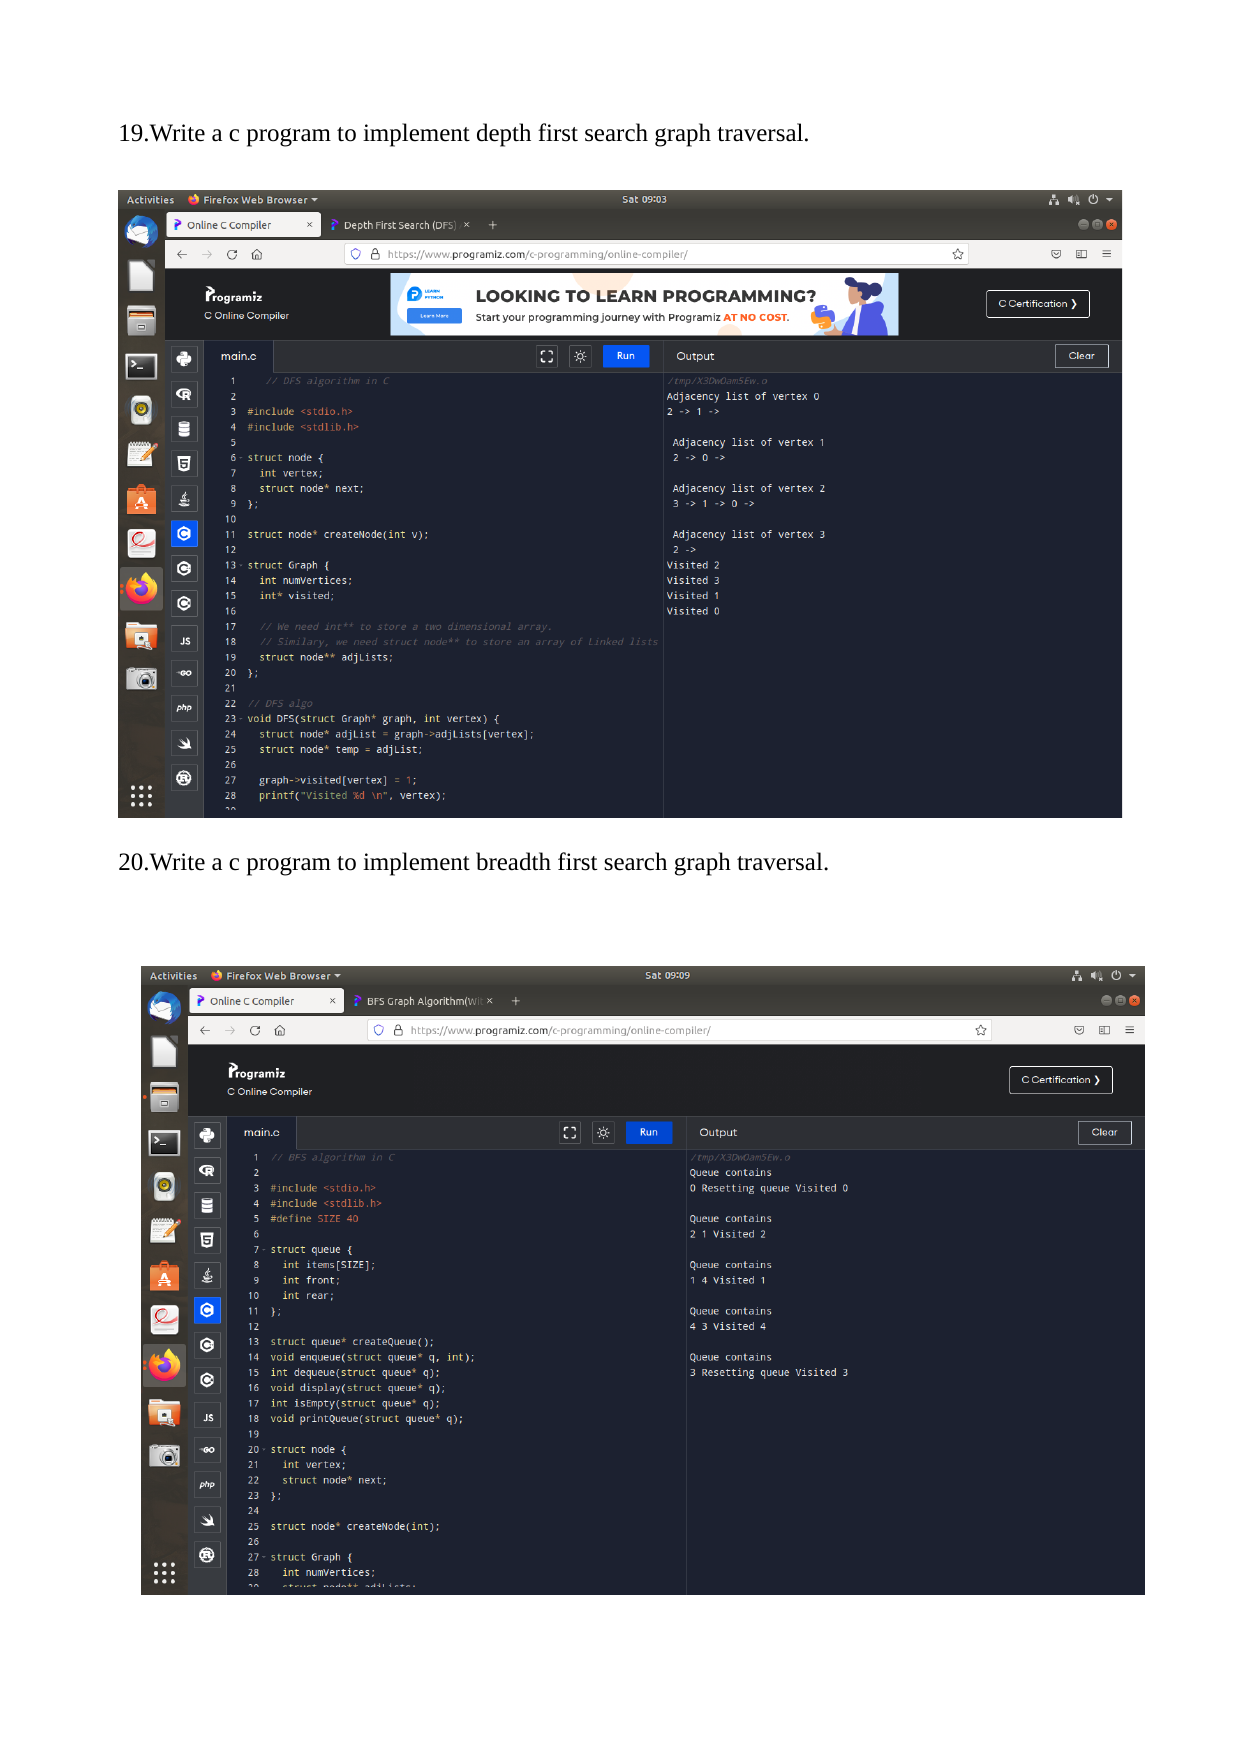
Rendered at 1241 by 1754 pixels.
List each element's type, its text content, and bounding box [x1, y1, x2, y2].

text 19.Write a c program to implement depth first search graph traversal. [118, 118, 1122, 147]
picture [118, 190, 1123, 818]
text 20.Write a c program to implement breadth first search graph traversal. [118, 847, 1122, 875]
picture [141, 966, 1145, 1595]
